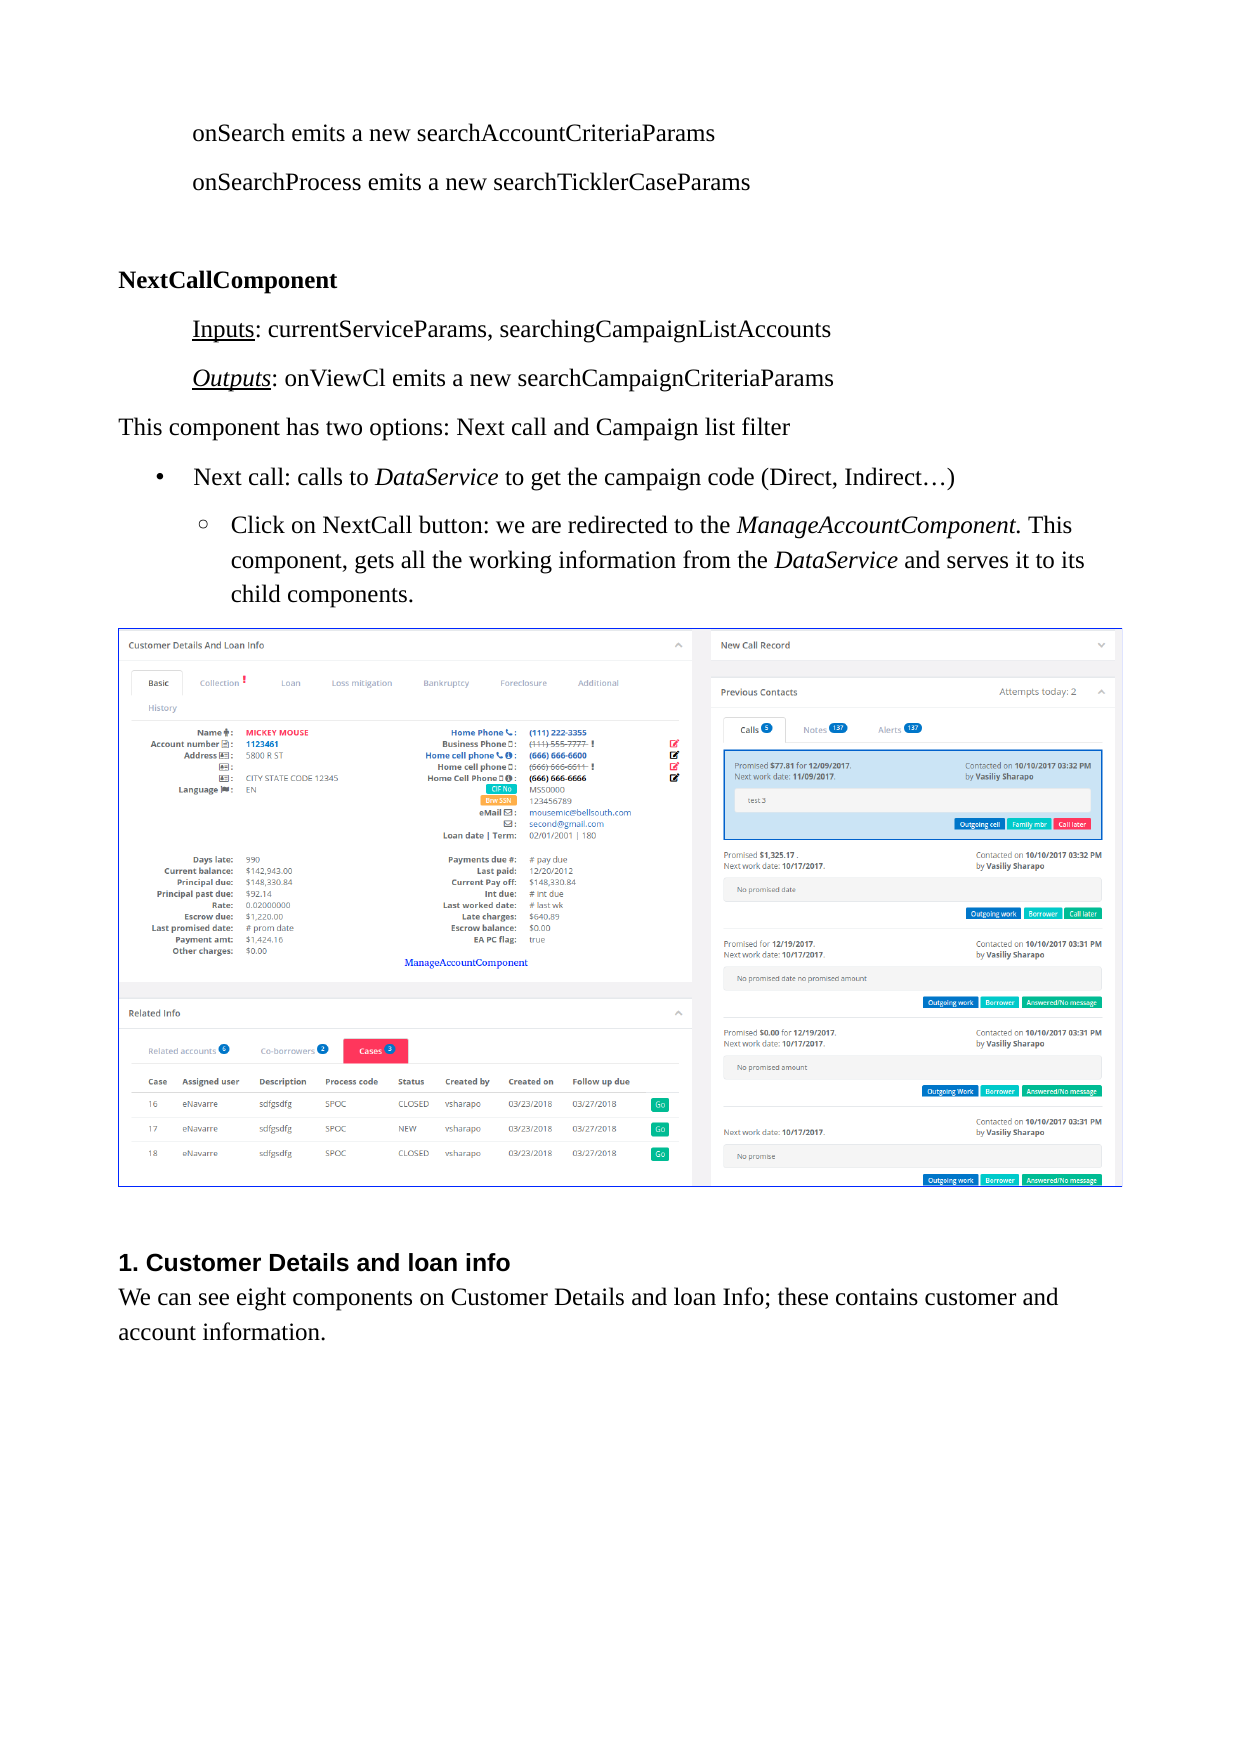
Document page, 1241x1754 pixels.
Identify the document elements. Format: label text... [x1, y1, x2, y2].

text onSearch emits a new searchAccountCriteriaParams [118, 118, 1122, 147]
list Click on NextCall button: we are redirected to the ManageAccountComponent. This component, gets all the working information from the DataService and serves it to its child components. [193, 511, 1122, 608]
subtitle 1. Customer Details and loan info [118, 1248, 1122, 1276]
text NextCallComponent [118, 265, 1122, 294]
text Outputs: onViewCl emits a new searchCampaignCriteriaParams [118, 363, 1122, 392]
picture [118, 628, 1123, 1187]
text Inputs: currentServiceParams, searchingCampaignListAccounts [118, 314, 1122, 343]
list Next call: calls to DataService to get the campaign code (Direct, Indirect…) [156, 462, 1122, 490]
text This component has two options: Next call and Campaign list filter [118, 412, 1122, 441]
text We can see eight components on Customer Details and loan Info; these contains customer and account information. [118, 1282, 1122, 1346]
text onSearchProcess emits a new searchTicklerCaseParams [118, 167, 1122, 196]
